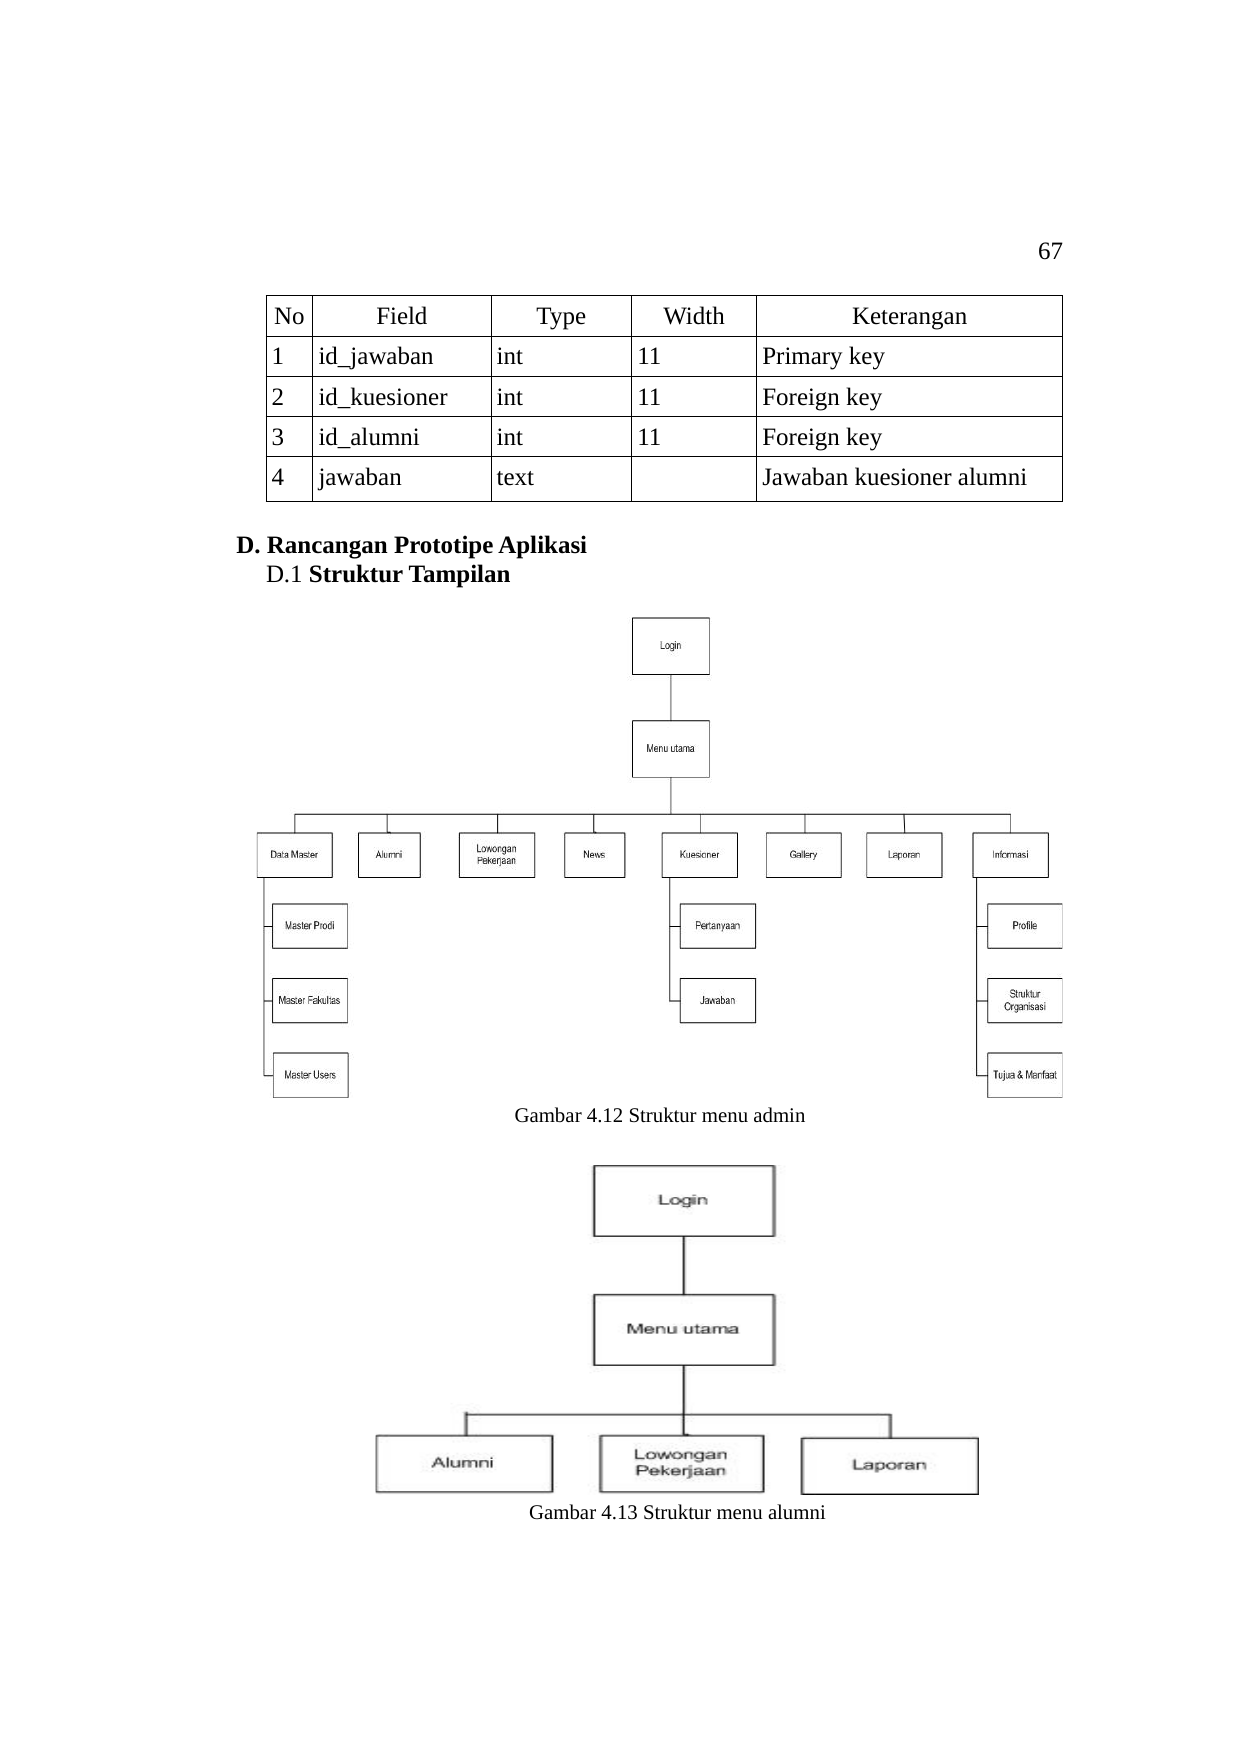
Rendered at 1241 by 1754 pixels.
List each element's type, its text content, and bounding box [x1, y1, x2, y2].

table_cell Foreign key [757, 417, 1062, 456]
text D. Rancangan Prototipe Aplikasi [236, 530, 1063, 559]
table_cell Primary key [757, 337, 1062, 376]
table_cell jawaban [313, 457, 491, 501]
table_cell int [492, 377, 631, 416]
table_header Field [313, 296, 491, 336]
table_cell id_alumni [313, 417, 491, 456]
table_cell int [492, 337, 631, 376]
table_cell 11 [632, 417, 756, 456]
table_cell text [492, 457, 631, 501]
table_header Width [632, 296, 756, 336]
picture [375, 1165, 979, 1495]
text Gambar 4.13 Struktur menu alumni [376, 1495, 979, 1524]
table_cell 2 [267, 377, 312, 416]
table_cell 1 [267, 337, 312, 376]
table_cell Jawaban kuesioner alumni [757, 457, 1062, 501]
table_cell 3 [267, 417, 312, 456]
table_cell 4 [267, 457, 312, 501]
table_cell int [492, 417, 631, 456]
table_cell [632, 457, 756, 501]
text D.1 Struktur Tampilan [266, 559, 1063, 588]
picture [256, 617, 1063, 1098]
table_cell 11 [632, 337, 756, 376]
table_cell Foreign key [757, 377, 1062, 416]
table_header Keterangan [757, 296, 1062, 336]
table_header No [267, 296, 312, 336]
table_cell 11 [632, 377, 756, 416]
text Gambar 4.12 Struktur menu admin [257, 1098, 1063, 1127]
table_cell id_kuesioner [313, 377, 491, 416]
table_cell id_jawaban [313, 337, 491, 376]
table_header Type [492, 296, 631, 336]
